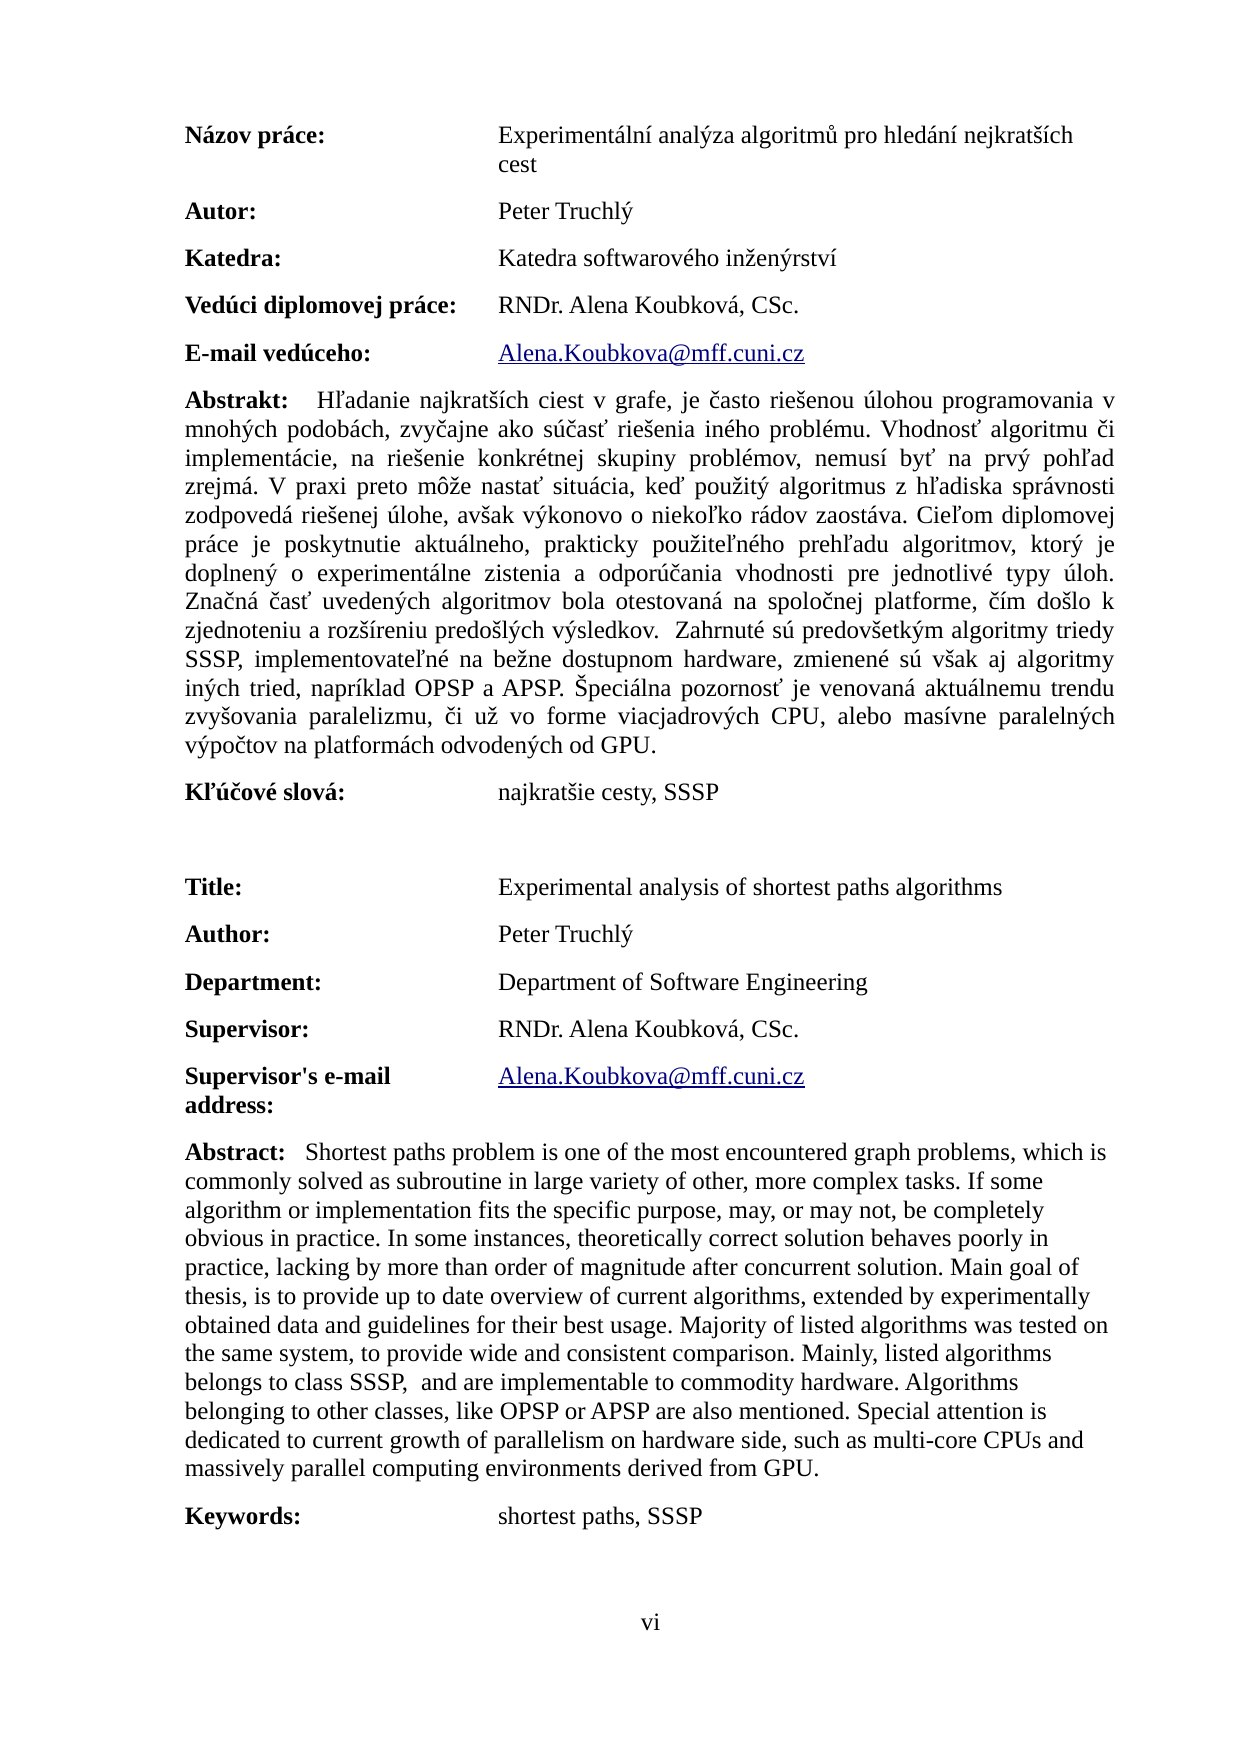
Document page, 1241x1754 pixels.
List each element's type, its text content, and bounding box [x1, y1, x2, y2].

table_cell RNDr. Alena Koubková, CSc. [492, 288, 1122, 335]
table_cell [179, 822, 492, 869]
table_cell Title: [179, 869, 492, 916]
table_cell Katedra: [179, 240, 492, 288]
table_header Experimentální analýza algoritmů pro hledání nejkratších cest [492, 117, 1122, 193]
table_cell Abstrakt: Hľadanie najkratších ciest v grafe, je často riešenou úlohou programovania v mnohých podobách, zvyčajne ako súčasť riešenia iného problému. Vhodnosť algoritmu či implementácie, na riešenie konkrétnej skupiny problémov, nemusí byť na prvý pohľad zrejmá. V praxi preto môže nastať situácia, keď použitý algoritmus z hľadiska správnosti zodpovedá riešenej úlohe, avšak výkonovo o niekoľko rádov zaostáva. Cieľom diplomovej práce je poskytnutie aktuálneho, prakticky použiteľného prehľadu algoritmov, ktorý je doplnený o experimentálne zistenia a odporúčania vhodnosti pre jednotlivé typy úloh. Značná časť uvedených algoritmov bola otestovaná na spoločnej platforme, čím došlo k zjednoteniu a rozšíreniu predošlých výsledkov. Zahrnuté sú predovšetkým algoritmy triedy SSSP, implementovateľné na bežne dostupnom hardware, zmienené sú však aj algoritmy iných tried, napríklad OPSP a APSP. Špeciálna pozornosť je venovaná aktuálnemu trendu zvyšovania paralelizmu, či už vo forme viacjadrových CPU, alebo masívne paralelných výpočtov na platformách odvodených od GPU. [179, 382, 1122, 774]
table_cell Supervisor's e-mail address: [179, 1058, 492, 1134]
table_cell Keywords: [179, 1498, 492, 1545]
table_cell Supervisor: [179, 1011, 492, 1058]
table_cell najkratšie cesty, SSSP [492, 775, 1122, 822]
table_cell Vedúci diplomovej práce: [179, 288, 492, 335]
table_cell shortest paths, SSSP [492, 1498, 1122, 1545]
table_cell Katedra softwarového inženýrství [492, 240, 1122, 288]
table_cell Autor: [179, 193, 492, 240]
table_cell Peter Truchlý [492, 916, 1122, 964]
table_cell Department of Software Engineering [492, 964, 1122, 1011]
table_cell Alena.Koubkova@mff.cuni.cz [492, 1058, 1122, 1134]
table_cell Peter Truchlý [492, 193, 1122, 240]
table_cell Alena.Koubkova@mff.cuni.cz [492, 335, 1122, 382]
table_cell Kľúčové slová: [179, 775, 492, 822]
table_cell Author: [179, 916, 492, 964]
table_cell Department: [179, 964, 492, 1011]
table_cell RNDr. Alena Koubková, CSc. [492, 1011, 1122, 1058]
table_cell Experimental analysis of shortest paths algorithms [492, 869, 1122, 916]
table_header Názov práce: [179, 117, 492, 193]
table_cell E-mail vedúceho: [179, 335, 492, 382]
table_cell Abstract: Shortest paths problem is one of the most encountered graph problems, which is commonly solved as subroutine in large variety of other, more complex tasks. If some algorithm or implementation fits the specific purpose, may, or may not, be completely obvious in practice. In some instances, theoretically correct solution behaves poorly in practice, lacking by more than order of magnitude after concurrent solution. Main goal of thesis, is to provide up to date overview of current algorithms, extended by experimentally obtained data and guidelines for their best usage. Majority of listed algorithms was tested on the same system, to provide wide and consistent comparison. Mainly, listed algorithms belongs to class SSSP, and are implementable to commodity hardware. Algorithms belonging to other classes, like OPSP or APSP are also mentioned. Special attention is dedicated to current growth of parallelism on hardware side, such as multi-core CPUs and massively parallel computing environments derived from GPU. [179, 1134, 1122, 1498]
table_cell [492, 822, 1122, 869]
